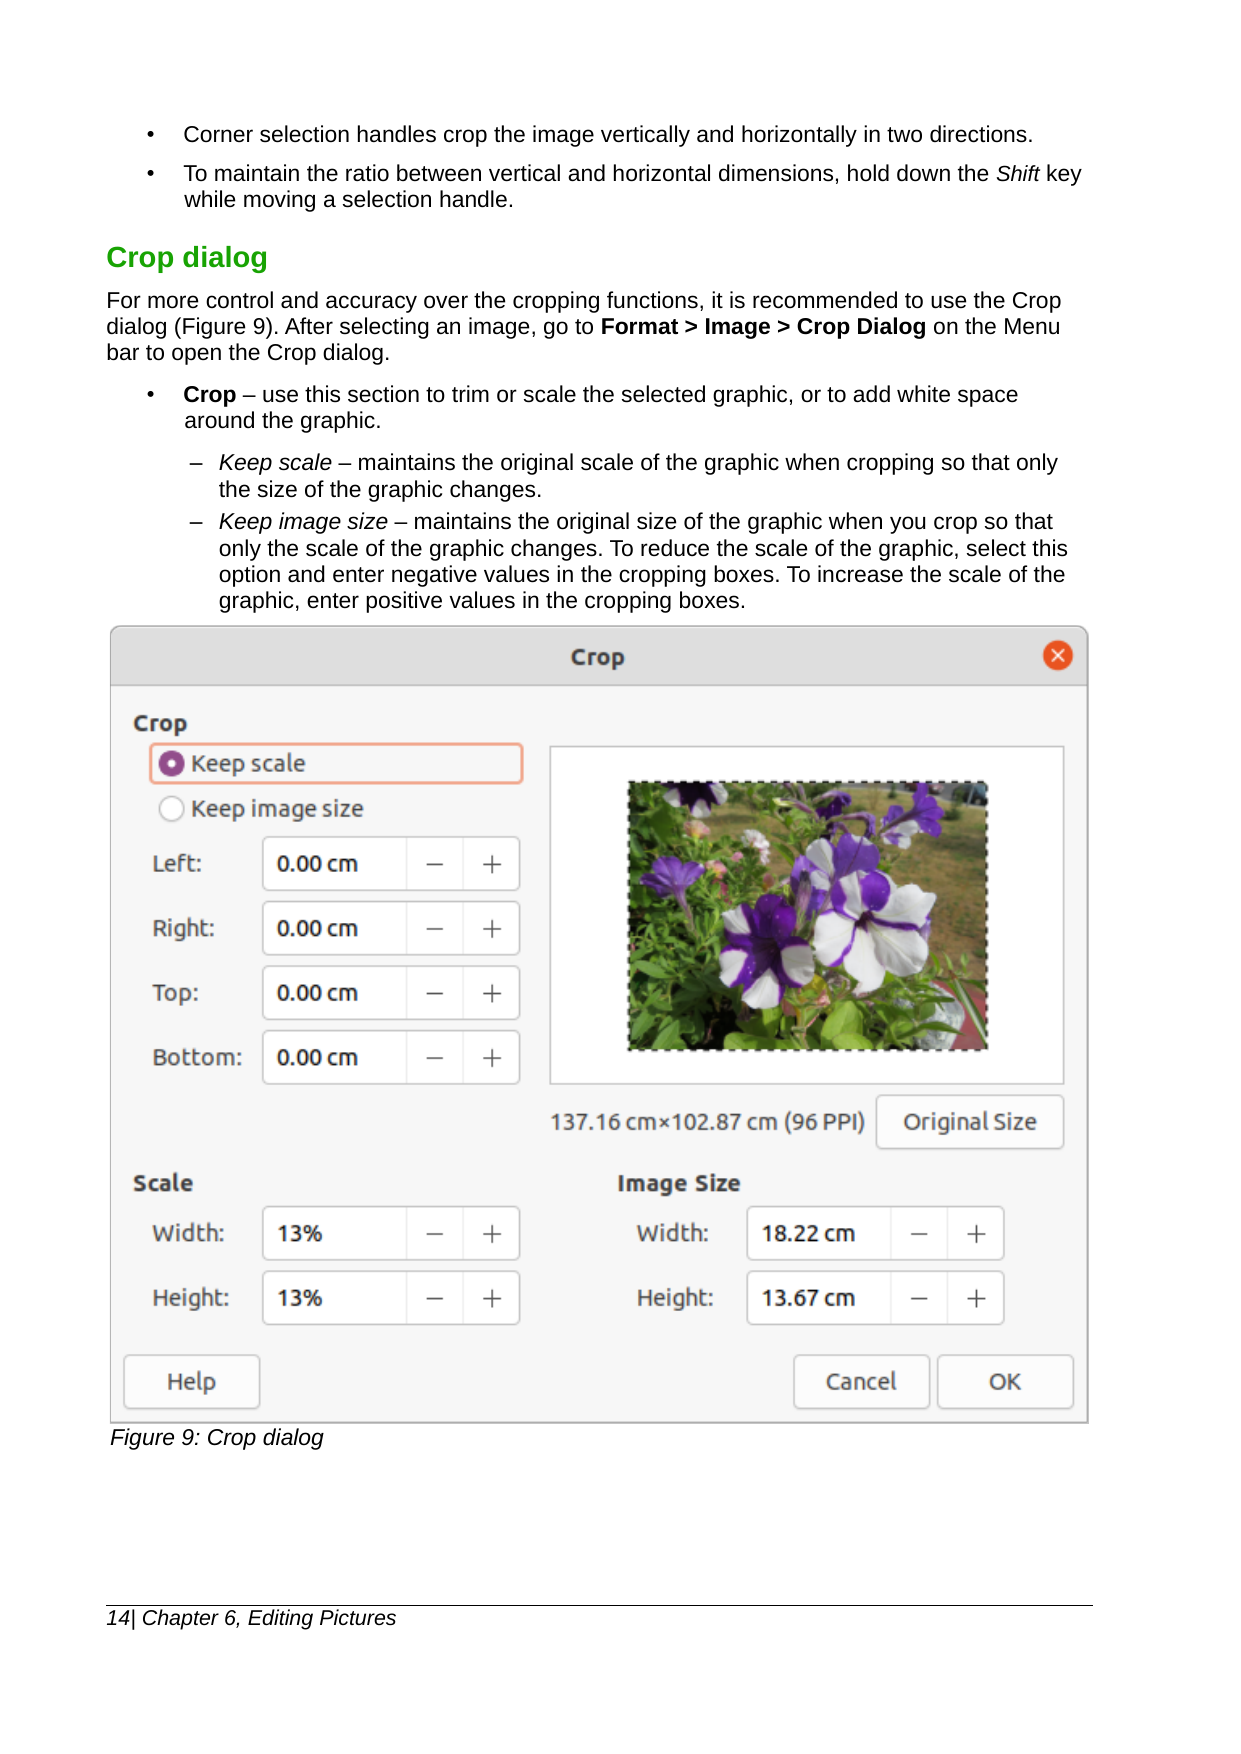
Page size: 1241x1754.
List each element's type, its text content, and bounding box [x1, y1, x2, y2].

text Figure 9: Crop dialog [110, 1424, 1089, 1450]
list Corner selection handles crop the image vertically and horizontally in two directions. [144, 118, 1093, 147]
subtitle Crop dialog [106, 241, 1093, 274]
picture [109, 625, 1089, 1424]
list To maintain the ratio between vertical and horizontal dimensions, hold down the Shift key while moving a selection handle. [144, 157, 1093, 216]
text For more control and accuracy over the cropping functions, it is recommended to use the Crop dialog (Figure 9). After selecting an image, go to Format > Image > Crop Dialog on the Menu bar to open the Crop dialog. [106, 287, 1093, 366]
list Crop – use this section to trim or scale the selected graphic, or to add white space around the graphic. [144, 378, 1093, 437]
list Keep image size – maintains the original size of the graphic when you crop so that only the scale of the graphic changes. To reduce the scale of the graphic, select this option and enter negative values in the cropping boxes. To increase the scale of the graphic, enter positive values in the cropping boxes. [189, 508, 1093, 613]
list Keep scale – maintains the original scale of the graphic when cropping so that only the size of the graphic changes. [189, 449, 1093, 502]
